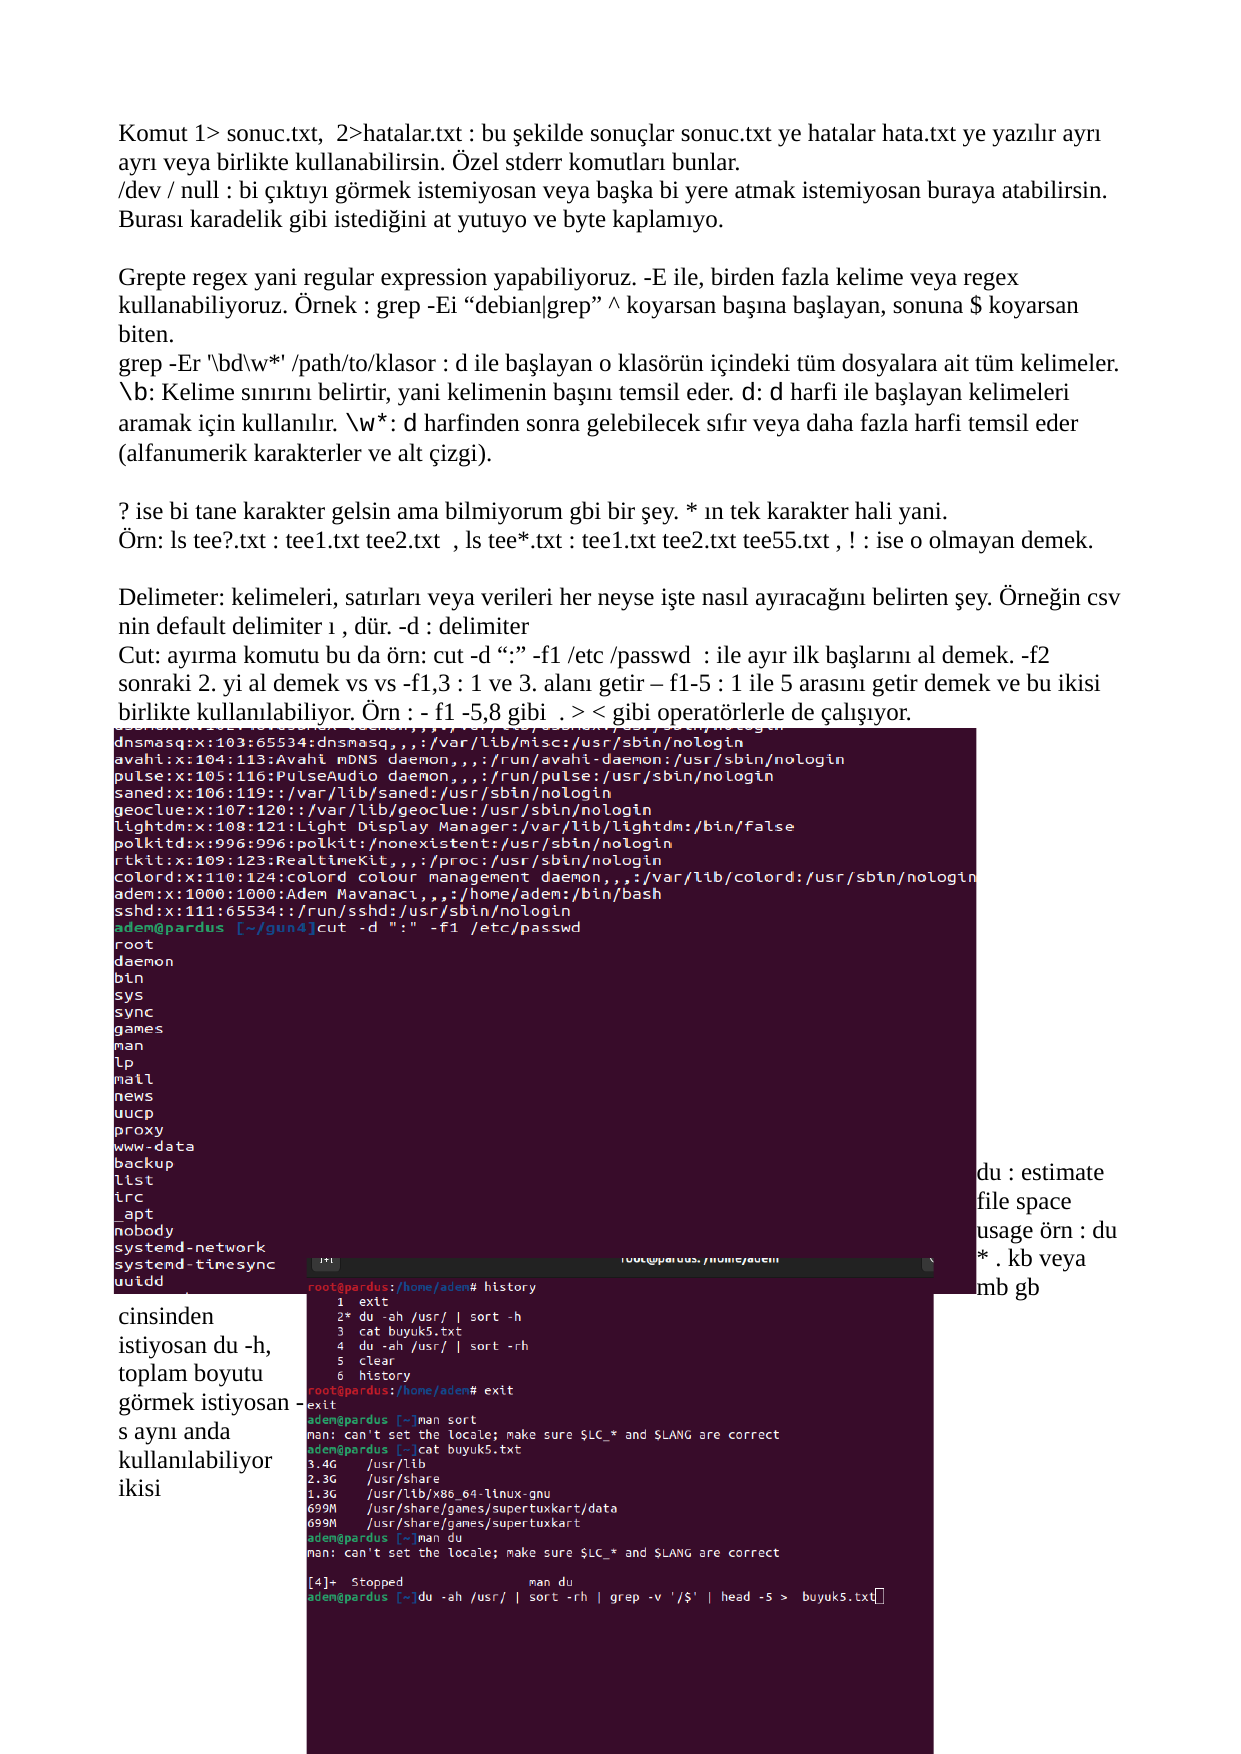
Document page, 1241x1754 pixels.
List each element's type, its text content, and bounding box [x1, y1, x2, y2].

text Komut 1> sonuc.txt, 2>hatalar.txt : bu şekilde sonuçlar sonuc.txt ye hatalar hata.txt ye yazılır ayrı ayrı veya birlikte kullanabilirsin. Özel stderr komutları bunlar. [118, 118, 1122, 176]
text \b: Kelime sınırını belirtir, yani kelimenin başını temsil eder. d: d harfi ile başlayan kelimeleri aramak için kullanılır. \w*: d harfinden sonra gelebilecek sıfır veya daha fazla harfi temsil eder (alfanumerik karakterler ve alt çizgi). [118, 377, 1122, 467]
text Grepte regex yani regular expression yapabiliyoruz. -E ile, birden fazla kelime veya regex kullanabiliyoruz. Örnek : grep -Ei “debian|grep” ^ koyarsan başına başlayan, sonuna $ koyarsan biten. [118, 262, 1122, 348]
text Örn: ls tee?.txt : tee1.txt tee2.txt , ls tee*.txt : tee1.txt tee2.txt tee55.txt , ! : ise o olmayan demek. [118, 525, 1122, 553]
text Cut: ayırma komutu bu da örn: cut -d “:” -f1 /etc /passwd : ile ayır ilk başlarını al demek. -f2 sonraki 2. yi al demek vs vs -f1,3 : 1 ve 3. alanı getir – f1-5 : 1 ile 5 arasını getir demek ve bu ikisi birlikte kullanılabiliyor. Örn : - f1 -5,8 gibi . > < gibi operatörlerle de çalışıyor. [118, 640, 1122, 726]
text /dev / null : bi çıktıyı görmek istemiyosan veya başka bi yere atmak istemiyosan buraya atabilirsin. Burası karadelik gibi istediğini at yutuyo ve byte kaplamıyo. [118, 176, 1122, 233]
text Delimeter: kelimeleri, satırları veya verileri her neyse işte nasıl ayıracağını belirten şey. Örneğin csv nin default delimiter ı , dür. -d : delimiter [118, 582, 1122, 640]
picture [113, 728, 977, 1754]
text du : estimate file space usage örn : du * . kb veya mb gb [934, 1157, 1122, 1502]
text cinsinden istiyosan du -h, toplam boyutu görmek istiyosan -s aynı anda kullanılabiliyor ikisi [118, 1294, 306, 1502]
text grep -Er '\bd\w*' /path/to/klasor : d ile başlayan o klasörün içindeki tüm dosyalara ait tüm kelimeler. [118, 348, 1122, 377]
text ? ise bi tane karakter gelsin ama bilmiyorum gbi bir şey. * ın tek karakter hali yani. [118, 467, 1122, 525]
